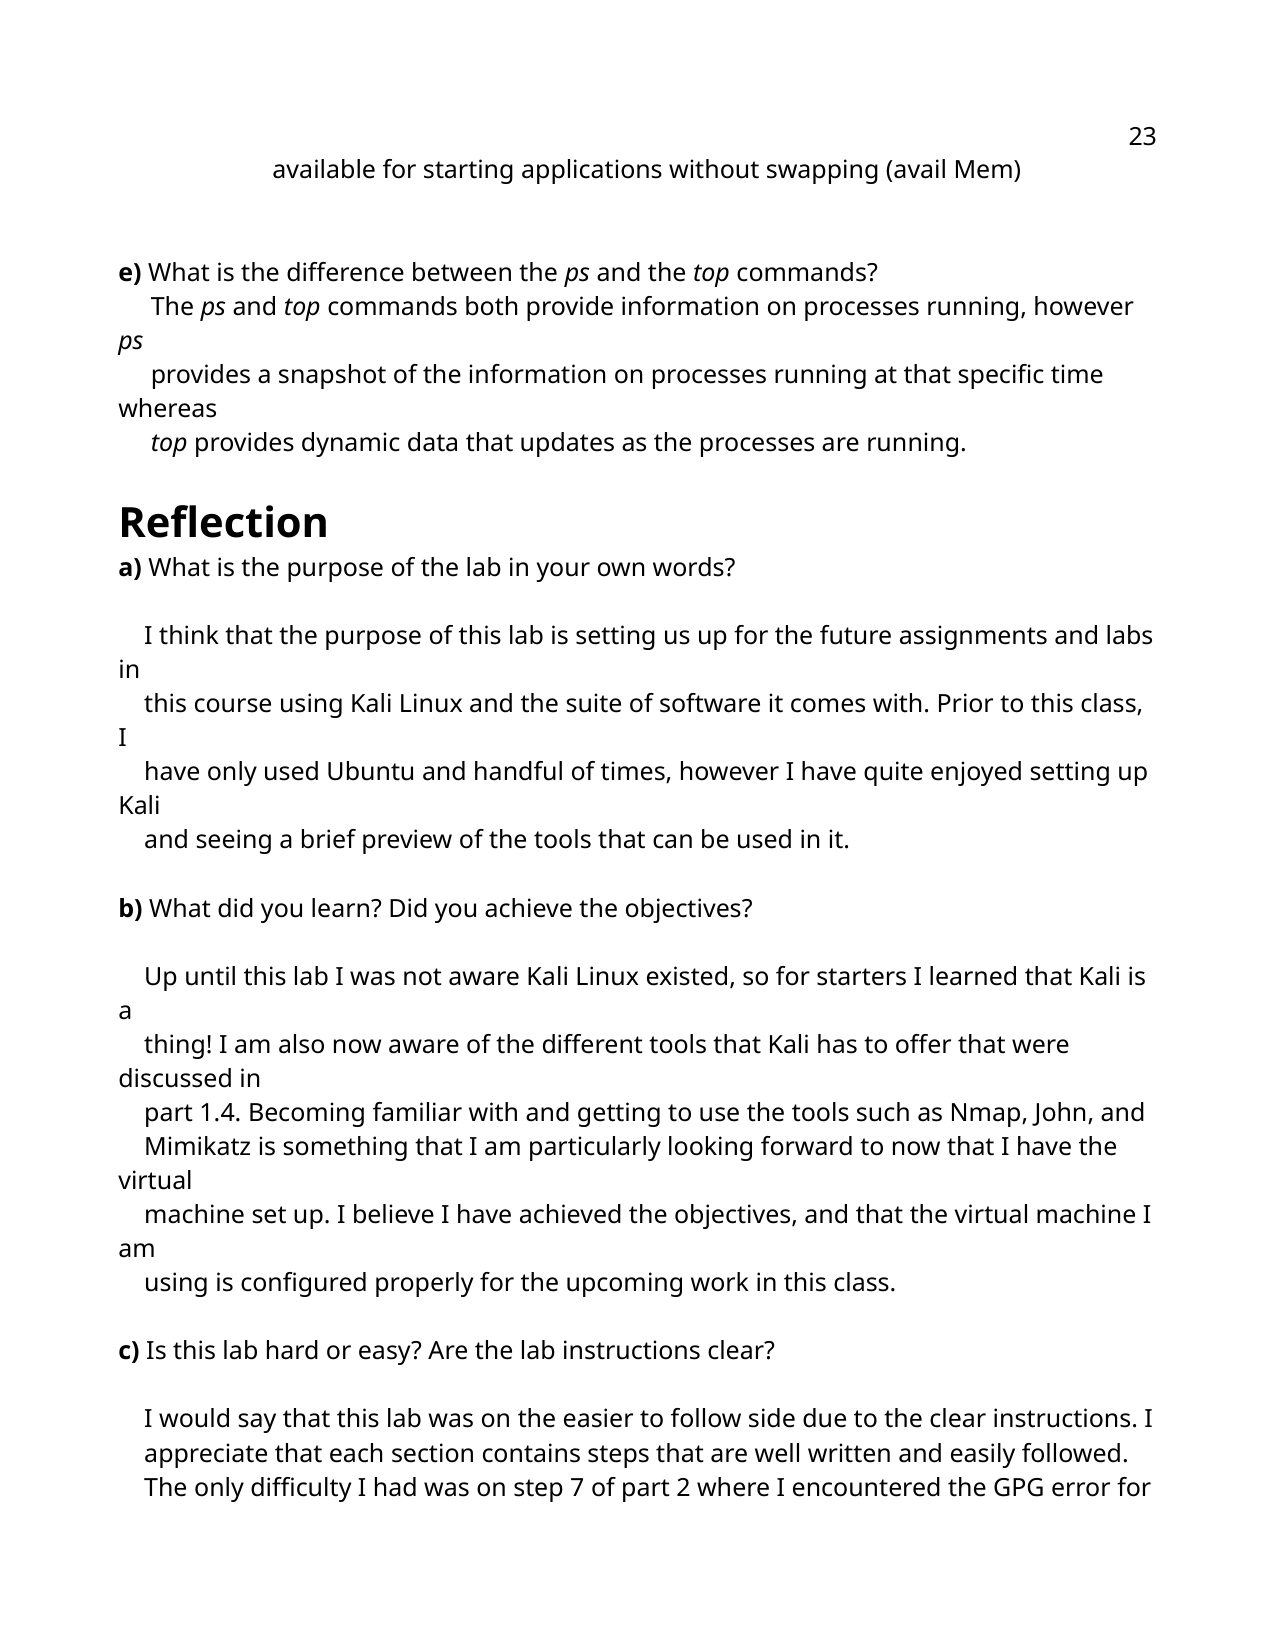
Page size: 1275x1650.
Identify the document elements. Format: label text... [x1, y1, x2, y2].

text appreciate that each section contains steps that are well written and easily followed. [118, 1435, 1157, 1469]
text available for starting applications without swapping (avail Mem) [118, 152, 1157, 186]
text have only used Ubuntu and handful of times, however I have quite enjoyed setting up Kali [118, 754, 1157, 822]
text provides a snapshot of the information on processes running at that specific time whereas [118, 357, 1157, 425]
text Up until this lab I was not aware Kali Linux existed, so for starters I learned that Kali is a [118, 958, 1157, 1026]
text The only difficulty I had was on step 7 of part 2 where I encountered the GPG error for [118, 1469, 1157, 1503]
text part 1.4. Becoming familiar with and getting to use the tools such as Nmap, John, and [118, 1094, 1157, 1129]
text Mimikatz is something that I am particularly looking forward to now that I have the virtual [118, 1129, 1157, 1197]
text The ps and top commands both provide information on processes running, however ps [118, 288, 1157, 357]
text machine set up. I believe I have achieved the objectives, and that the virtual machine I am [118, 1197, 1157, 1265]
text thing! I am also now aware of the different tools that Kali has to offer that were discussed in [118, 1026, 1157, 1094]
text c) Is this lab hard or easy? Are the lab instructions clear? [118, 1333, 1157, 1367]
text I think that the purpose of this lab is setting us up for the future assignments and labs in [118, 618, 1157, 686]
text Reflection [118, 493, 1157, 549]
text I would say that this lab was on the easier to follow side due to the clear instructions. I [118, 1401, 1157, 1435]
text a) What is the purpose of the lab in your own words? [118, 549, 1157, 584]
text and seeing a brief preview of the tools that can be used in it. [118, 822, 1157, 856]
text e) What is the difference between the ps and the top commands? [118, 254, 1157, 288]
text b) What did you learn? Did you achieve the objectives? [118, 890, 1157, 924]
text using is configured properly for the upcoming work in this class. [118, 1265, 1157, 1299]
text top provides dynamic data that updates as the processes are running. [118, 425, 1157, 459]
text this course using Kali Linux and the suite of software it comes with. Prior to this class, I [118, 686, 1157, 754]
